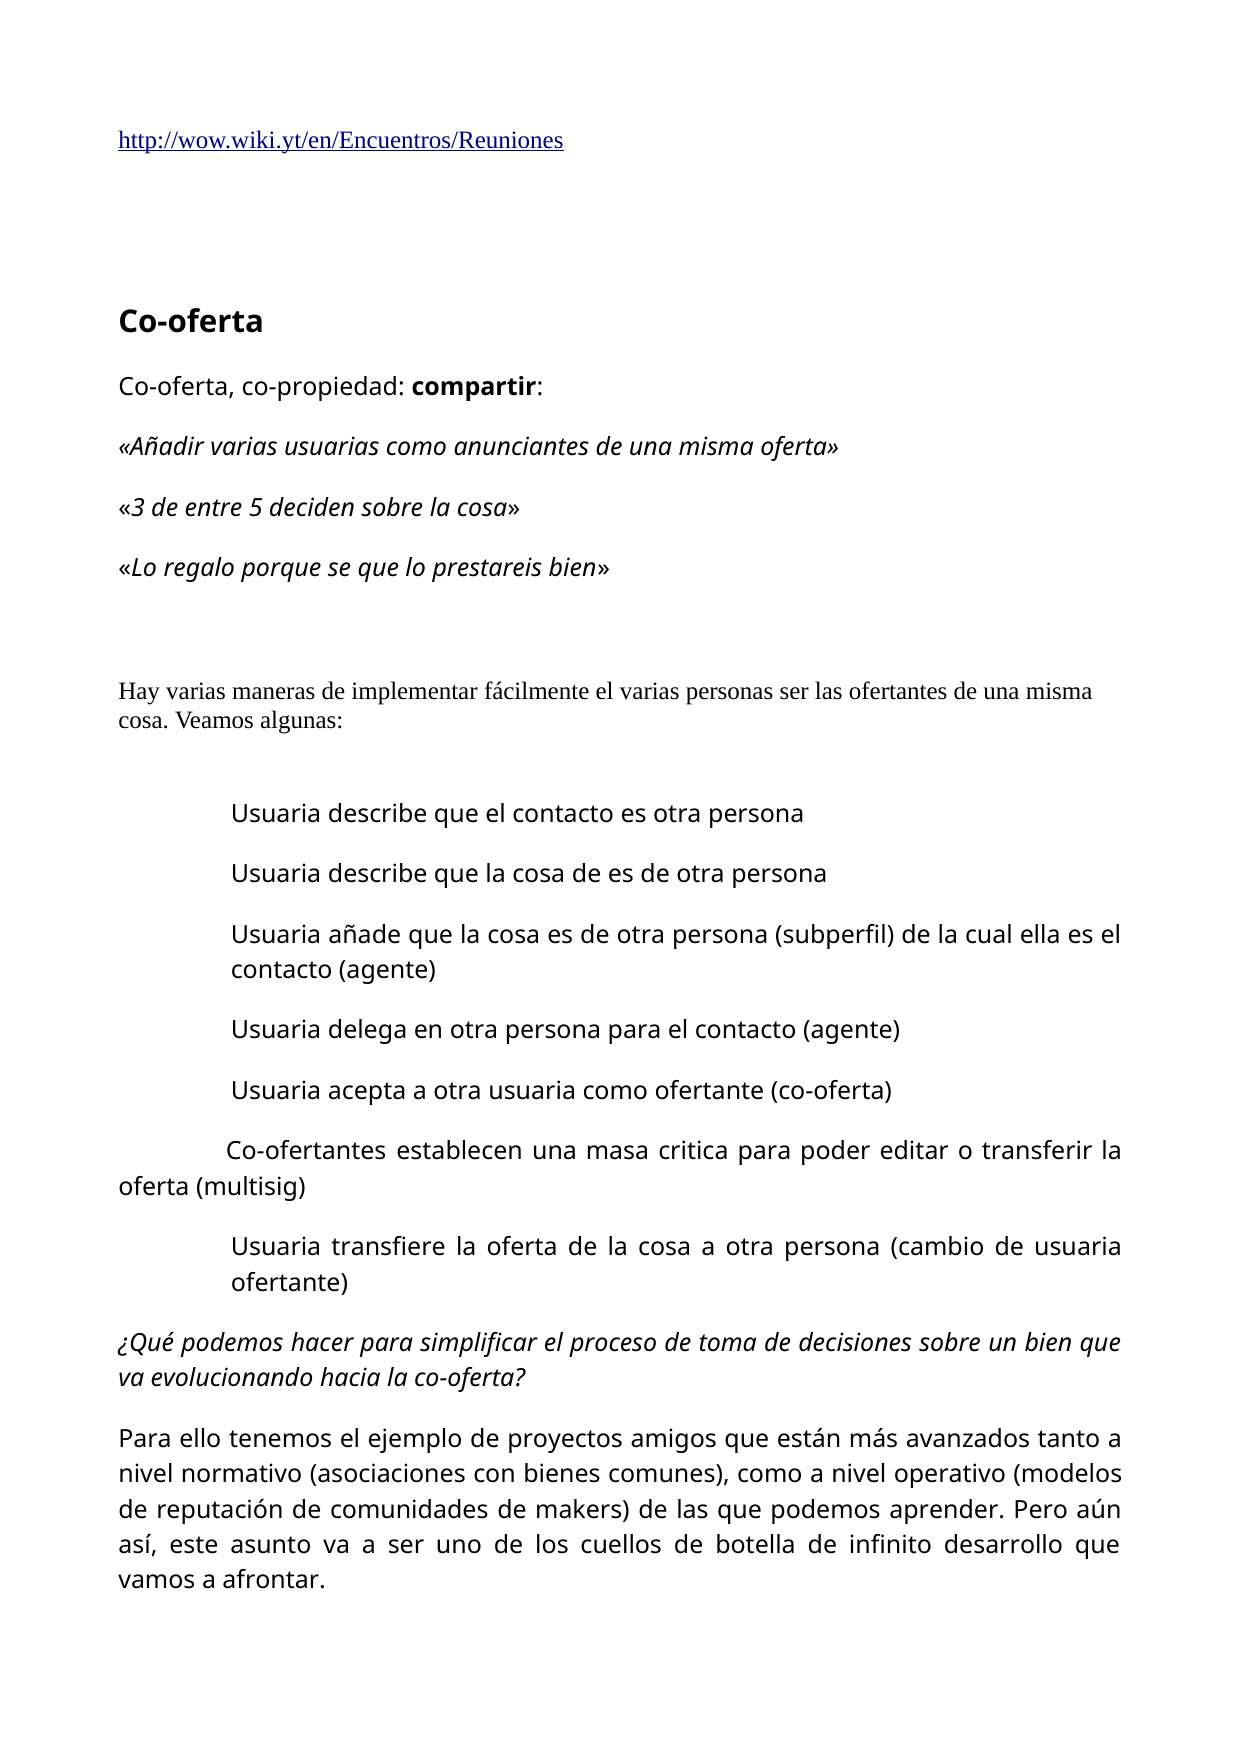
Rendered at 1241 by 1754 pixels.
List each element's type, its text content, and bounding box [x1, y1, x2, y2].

text Hay varias maneras de implementar fácilmente el varias personas ser las ofertantes de una misma cosa. Veamos algunas: [118, 676, 1122, 734]
text «3 de entre 5 deciden sobre la cosa» [118, 488, 1122, 523]
text http://wow.wiki.yt/en/Encuentros/Reuniones [118, 118, 1122, 153]
text Usuaria acepta a otra usuaria como ofertante (co-oferta) [231, 1071, 1122, 1107]
text Usuaria describe que la cosa de es de otra persona [231, 854, 1122, 890]
text Usuaria delega en otra persona para el contacto (agente) [231, 1011, 1122, 1046]
text Para ello tenemos el ejemplo de proyectos amigos que están más avanzados tanto a nivel normativo (asociaciones con bienes comunes), como a nivel operativo (modelos de reputación de comunidades de makers) de las que podemos aprender. Pero aún así, este asunto va a ser uno de los cuellos de botella de infinito desarrollo que vamos a afrontar. [118, 1419, 1122, 1596]
text Co-oferta [118, 299, 1122, 342]
text «Añadir varias usuarias como anunciantes de una misma oferta» [118, 427, 1122, 463]
text Co-oferta, co-propiedad: compartir: [118, 367, 1122, 402]
text Usuaria añade que la cosa es de otra persona (subperfil) de la cual ella es el contacto (agente) [231, 915, 1122, 986]
text Usuaria describe que el contacto es otra persona [231, 794, 1122, 829]
text Usuaria transfiere la oferta de la cosa a otra persona (cambio de usuaria ofertante) [231, 1227, 1122, 1298]
text ¿Qué podemos hacer para simplificar el proceso de toma de decisiones sobre un bien que va evolucionando hacia la co-oferta? [118, 1323, 1122, 1394]
text «Lo regalo porque se que lo prestareis bien» [118, 548, 1122, 584]
text Co-ofertantes establecen una masa critica para poder editar o transferir la oferta (multisig) [118, 1132, 1122, 1202]
